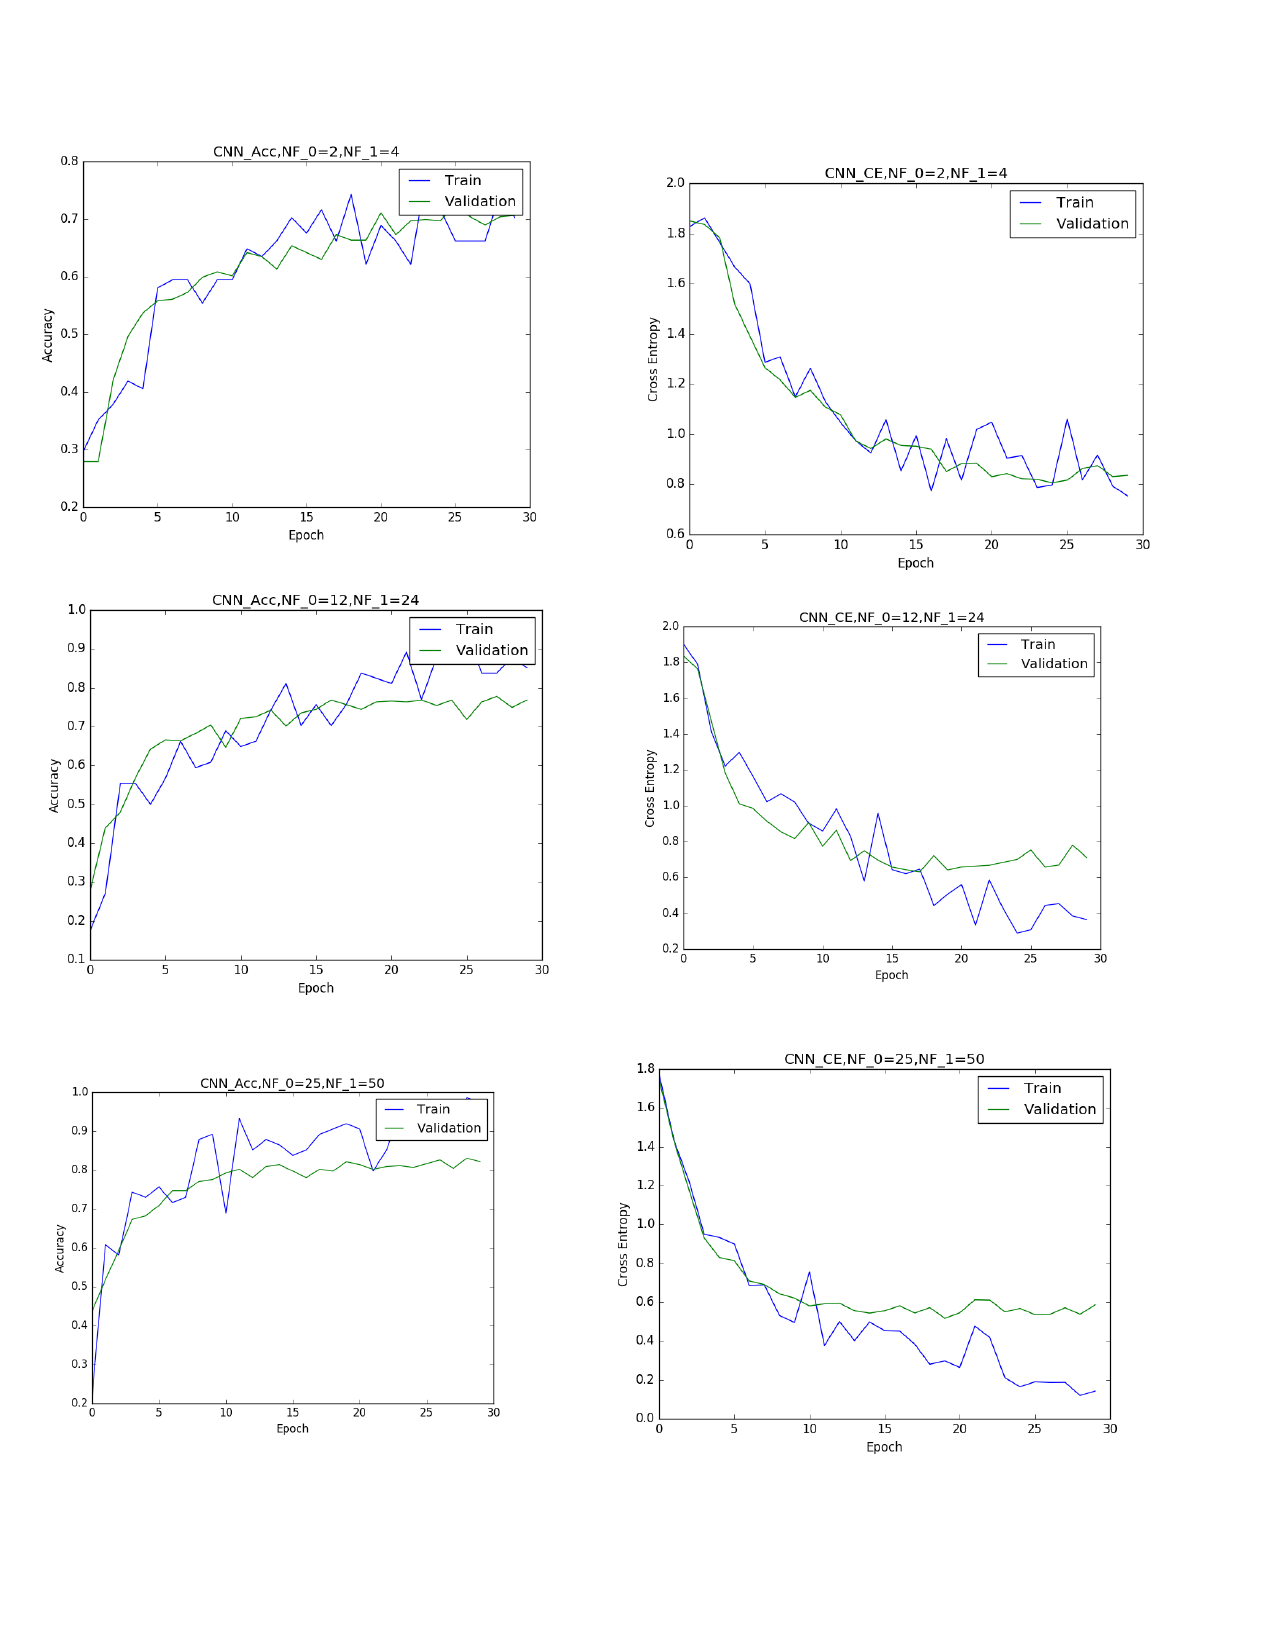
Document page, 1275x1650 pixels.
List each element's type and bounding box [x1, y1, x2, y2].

picture [17, 566, 599, 1003]
picture [11, 118, 587, 550]
picture [616, 586, 1154, 989]
picture [586, 1026, 1168, 1462]
picture [27, 1053, 545, 1442]
picture [616, 139, 1200, 578]
